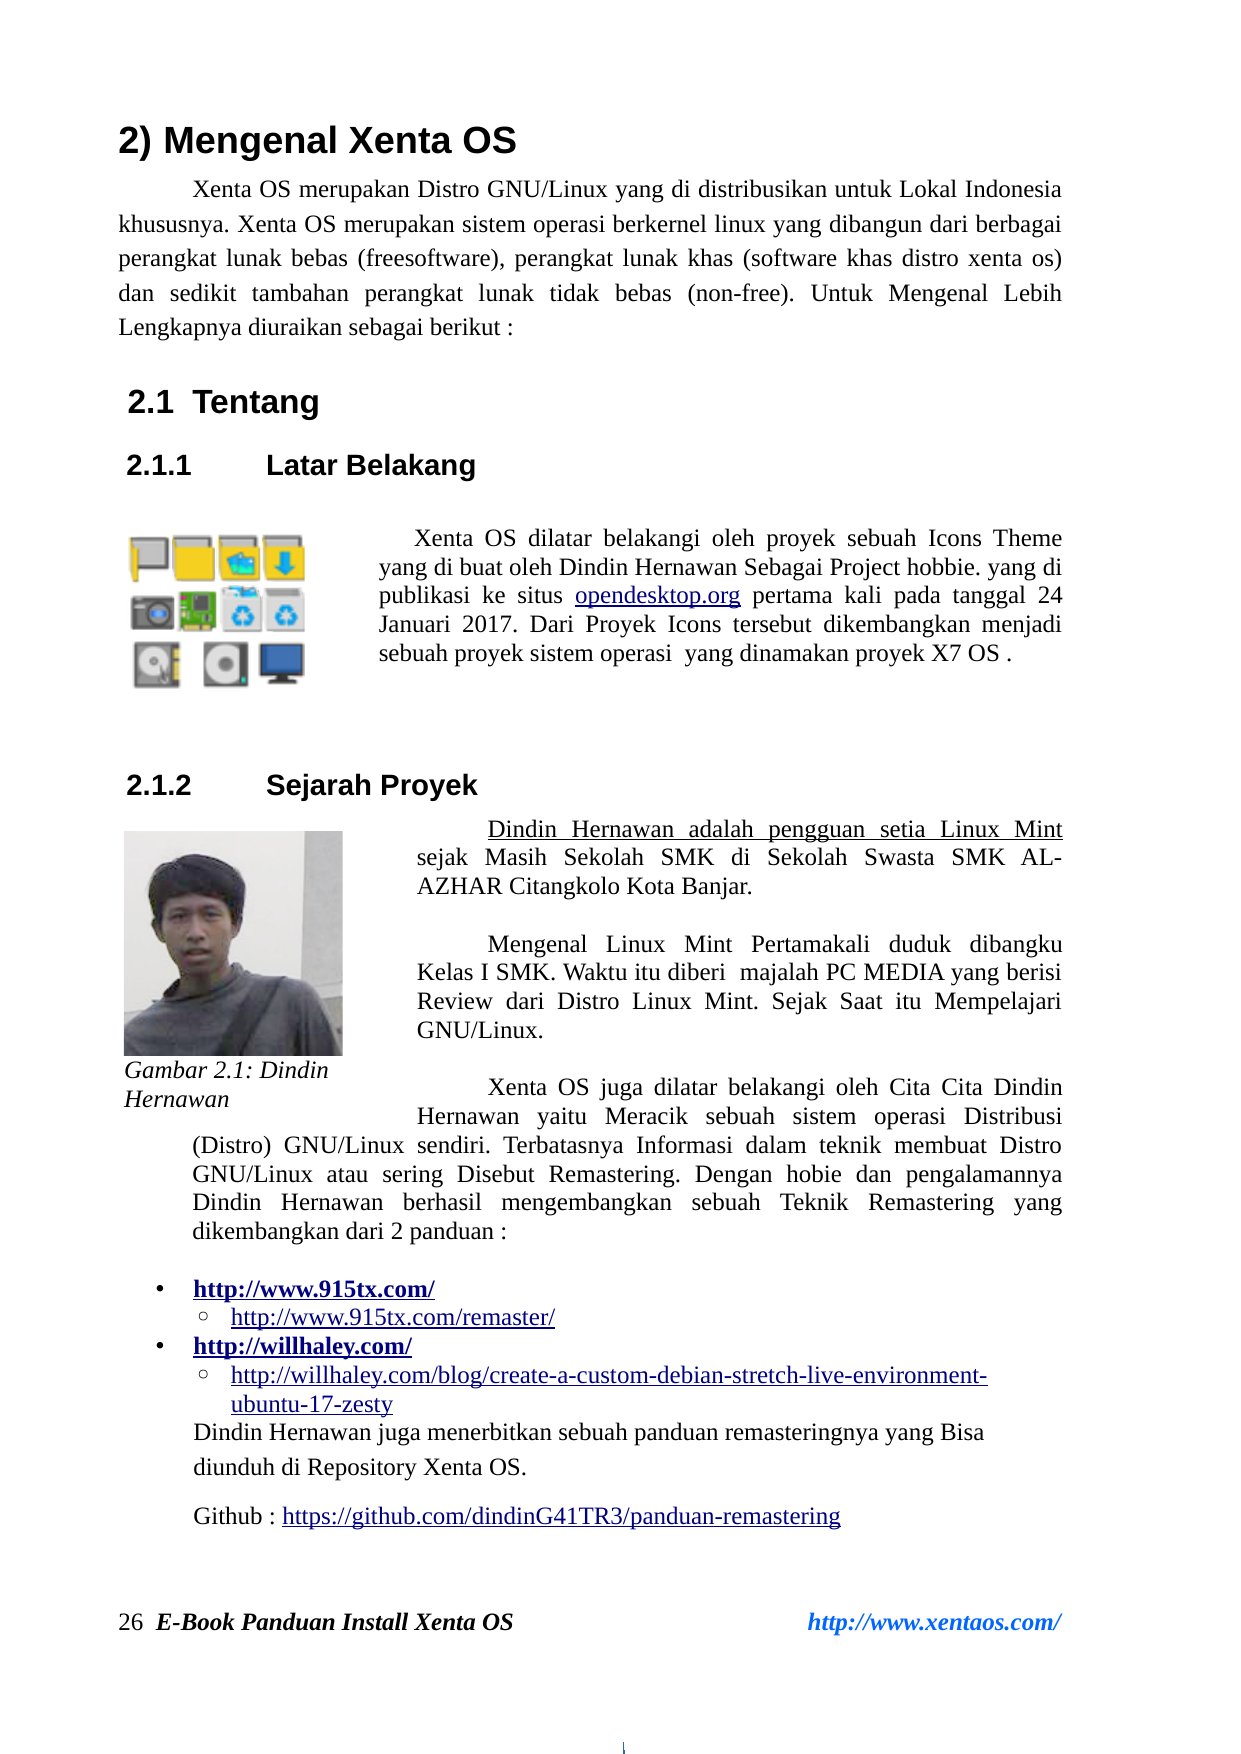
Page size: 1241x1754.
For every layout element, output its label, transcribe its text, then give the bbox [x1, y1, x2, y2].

list http://www.915tx.com/ [156, 1274, 1063, 1302]
text Dindin Hernawan adalah pengguan setia Linux Mint sejak Masih Sekolah SMK di Sekolah Swasta SMK AL-AZHAR Citangkolo Kota Banjar. [124, 814, 1063, 900]
subtitle Sejarah Proyek [118, 767, 1063, 801]
text Xenta OS juga dilatar belakangi oleh Cita Cita Dindin Hernawan yaitu Meracik sebuah sistem operasi Distribusi (Distro) GNU/Linux sendiri. Terbatasnya Informasi dalam teknik membuat Distro GNU/Linux atau sering Disebut Remastering. Dengan hobie dan pengalamannya Dindin Hernawan berhasil mengembangkan sebuah Teknik Remastering yang dikembangkan dari 2 panduan : [192, 1072, 1063, 1245]
text Gambar 2.1: Dindin Hernawan [124, 1056, 343, 1113]
subtitle Mengenal Xenta OS [118, 118, 1063, 162]
text Xenta OS dilatar belakangi oleh proyek sebuah Icons Theme yang di buat oleh Dindin Hernawan Sebagai Project hobbie. yang di publikasi ke situs opendesktop.org pertama kali pada tanggal 24 Januari 2017. Dari Proyek Icons tersebut dikembangkan menjadi sebuah proyek sistem operasi yang dinamakan proyek X7 OS . [305, 523, 1063, 667]
list Dindin Hernawan juga menerbitkan sebuah panduan remasteringnya yang Bisa diunduh di Repository Xenta OS. [156, 1417, 1063, 1481]
list Github : https://github.com/dindinG41TR3/panduan-remastering [156, 1501, 1063, 1530]
subtitle Tentang [118, 382, 1063, 421]
picture [127, 520, 305, 697]
picture [123, 831, 343, 1056]
list http://willhaley.com/blog/create-a-custom-debian-stretch-live-environment-ubuntu-17-zesty [193, 1360, 1063, 1417]
list http://www.915tx.com/remaster/ [193, 1302, 1063, 1331]
text Mengenal Linux Mint Pertamakali duduk dibangku Kelas I SMK. Waktu itu diberi majalah PC MEDIA yang berisi Review dari Distro Linux Mint. Sejak Saat itu Mempelajari GNU/Linux. [343, 929, 1063, 1044]
subtitle Latar Belakang [118, 448, 1063, 482]
list http://willhaley.com/ [156, 1331, 1063, 1360]
text Xenta OS merupakan Distro GNU/Linux yang di distribusikan untuk Lokal Indonesia khususnya. Xenta OS merupakan sistem operasi berkernel linux yang dibangun dari berbagai perangkat lunak bebas (freesoftware), perangkat lunak khas (software khas distro xenta os) dan sedikit tambahan perangkat lunak tidak bebas (non-free). Untuk Mengenal Lebih Lengkapnya diuraikan sebagai berikut : [118, 174, 1063, 341]
